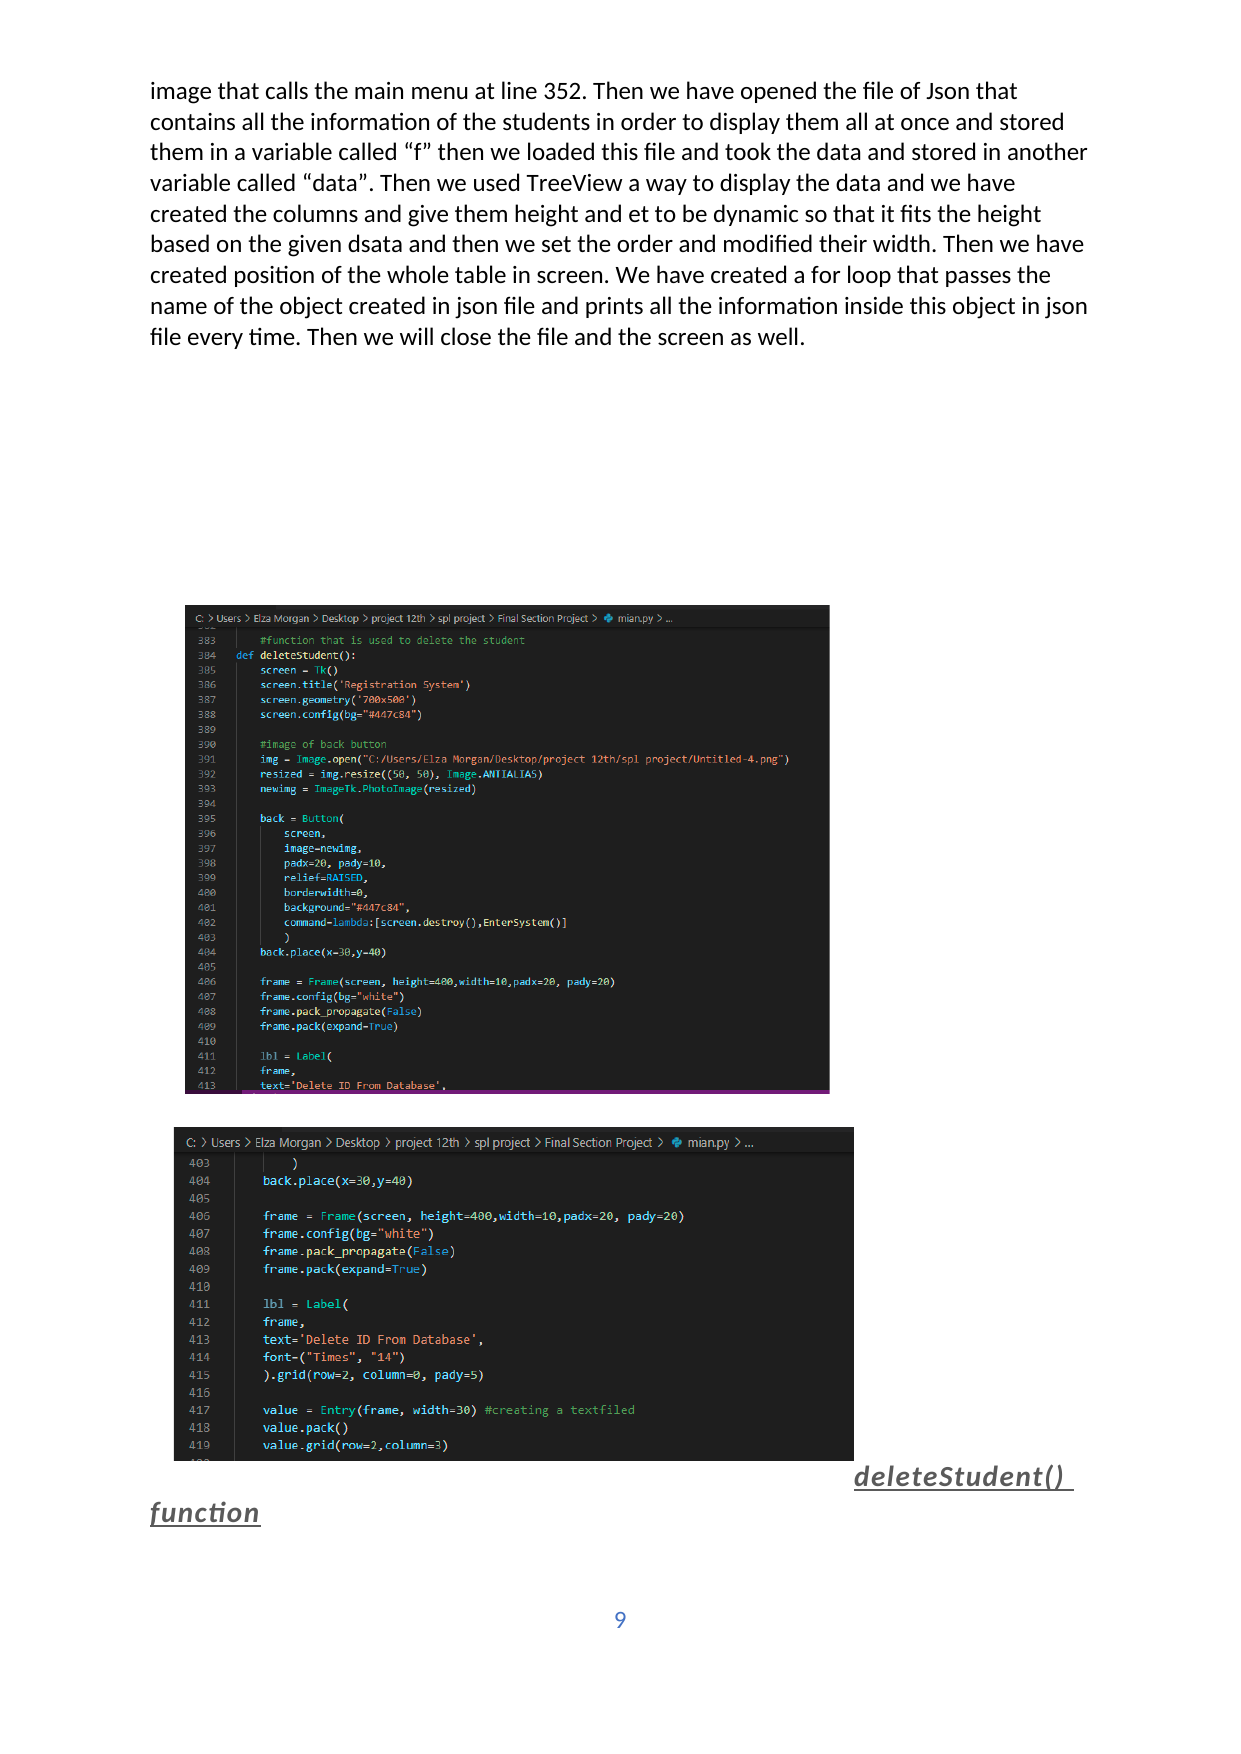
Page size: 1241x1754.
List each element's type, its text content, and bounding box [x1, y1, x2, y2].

subtitle deleteStudent() function [150, 1458, 1090, 1530]
text image that calls the main menu at line 352. Then we have opened the file of Json that contains all the information of the students in order to display them all at once and stored them in a variable called “f” then we loaded this file and took the data and stored in another variable called “data”. Then we used TreeView a way to display the data and we have created the columns and give them height and et to be dynamic so that it fits the height based on the given dsata and then we set the order and modified their width. Then we have created position of the whole table in screen. We have created a for loop that passes the name of the object created in json file and prints all the information inside this object in json file every time. Then we will close the file and the screen as well. [150, 75, 1090, 351]
